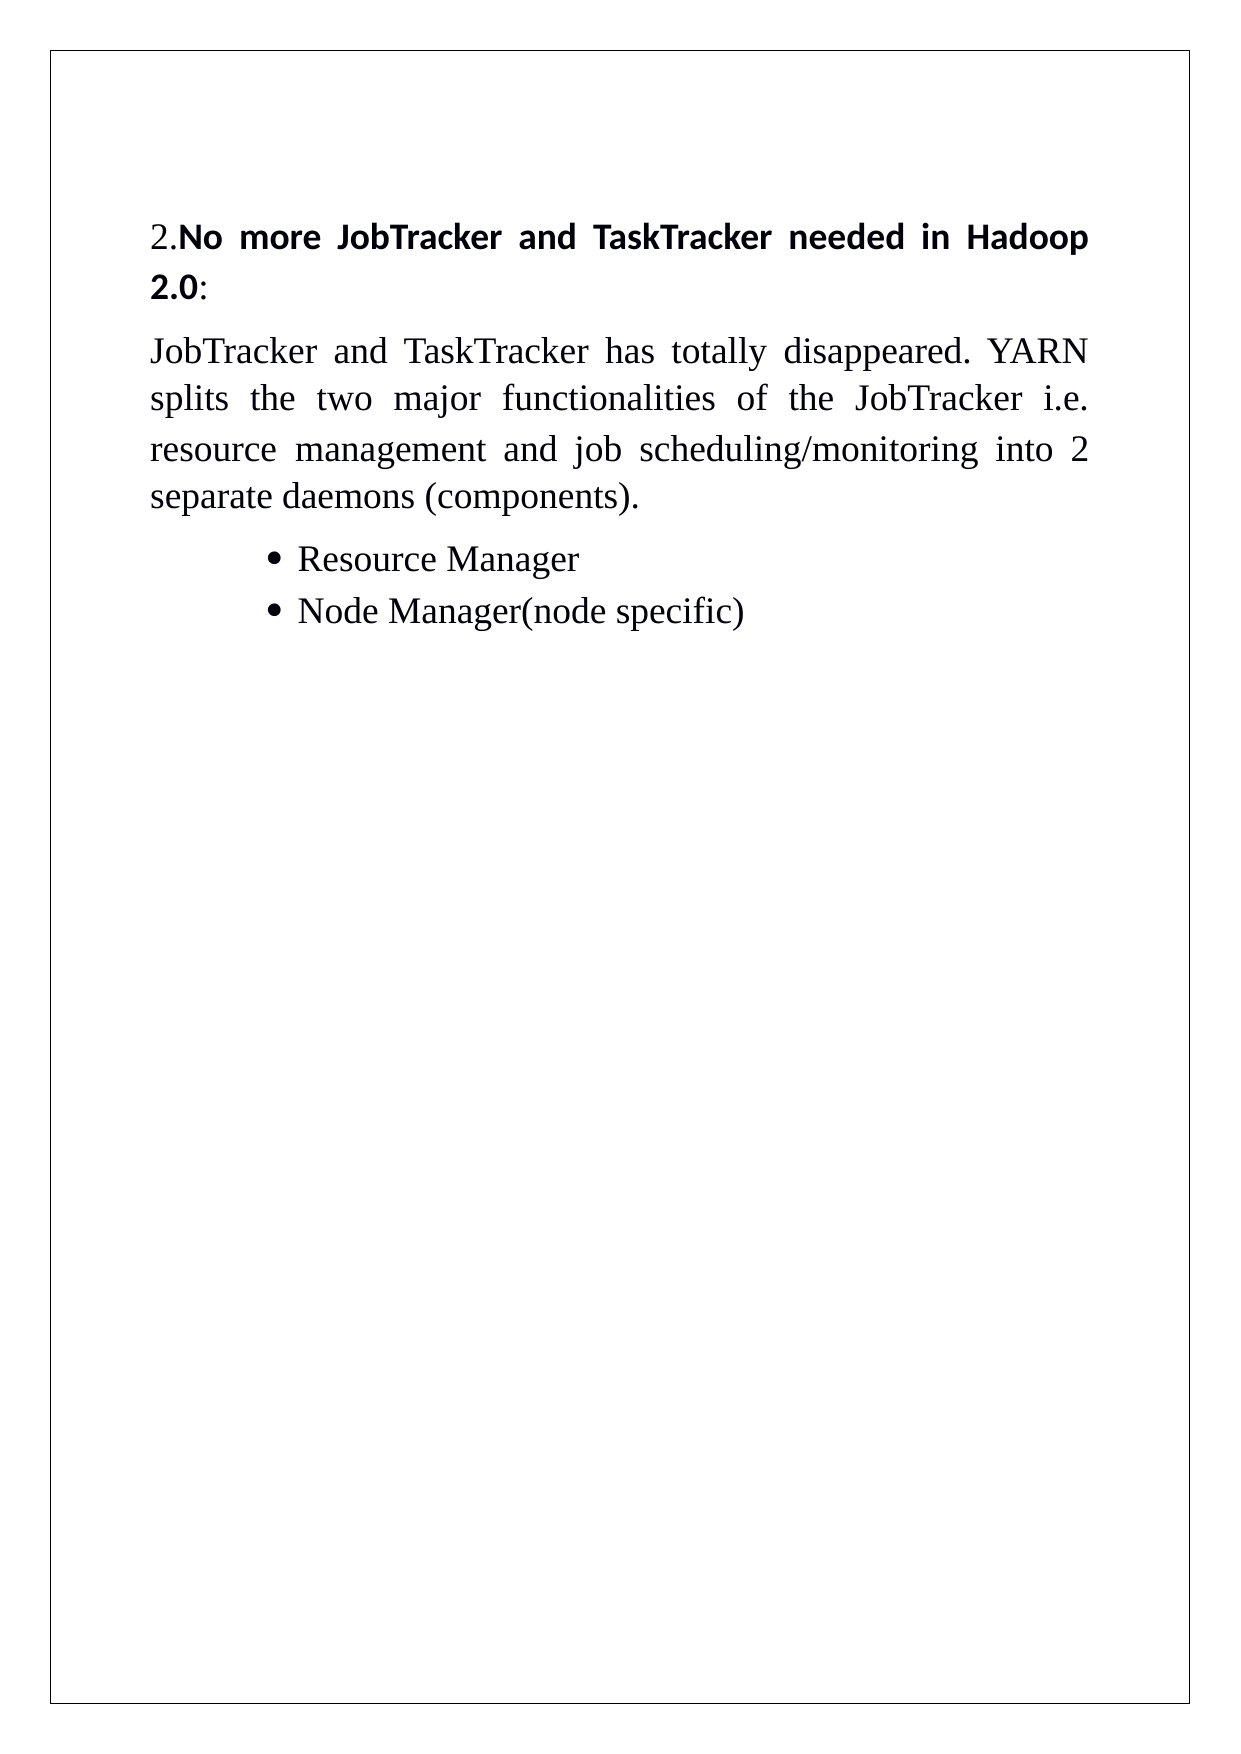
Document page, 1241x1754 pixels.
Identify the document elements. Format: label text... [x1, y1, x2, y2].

text 2.No more JobTracker and TaskTracker needed in Hadoop 2.0: [150, 213, 1090, 308]
list Resource Manager [268, 537, 1090, 580]
text JobTracker and TaskTracker has totally disappeared. YARN splits the two major functionalities of the JobTracker i.e. resource management and job scheduling/monitoring into 2 separate daemons (components). [150, 329, 1090, 517]
list Node Manager(node specific) [268, 588, 1090, 632]
